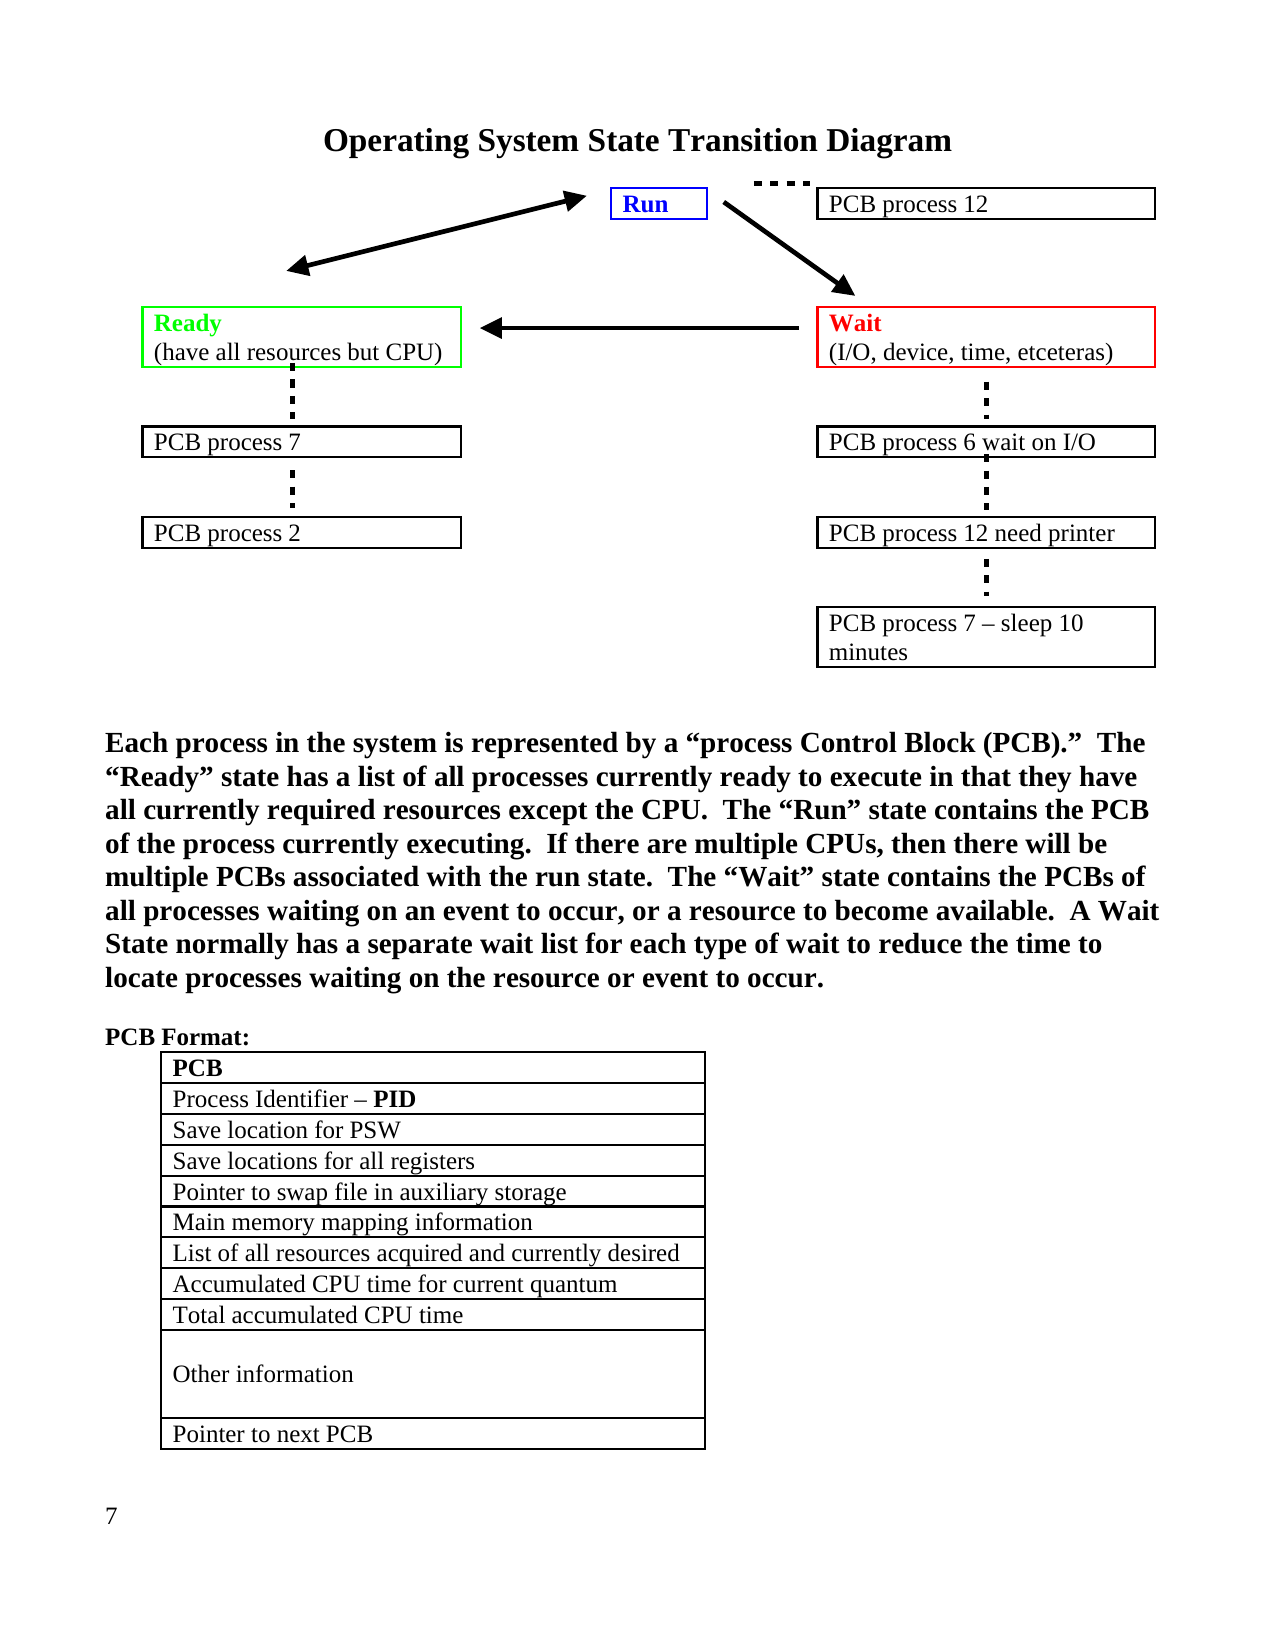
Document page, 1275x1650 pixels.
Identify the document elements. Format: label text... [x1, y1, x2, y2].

table_cell [1156, 516, 1181, 547]
table_cell [1155, 666, 1181, 697]
table_cell [706, 1175, 909, 1205]
table_cell [143, 666, 461, 697]
table_cell [707, 249, 817, 277]
table_cell [708, 187, 816, 218]
table_cell [462, 516, 611, 547]
table_cell [707, 666, 817, 697]
table_cell [1156, 606, 1181, 666]
table_cell [461, 397, 611, 425]
table_cell [461, 666, 611, 697]
table_cell [461, 278, 611, 306]
table_cell [707, 397, 817, 425]
table_header [1155, 158, 1181, 187]
table_cell [1155, 547, 1181, 577]
table_cell [1155, 397, 1181, 425]
table_cell [611, 425, 707, 456]
table_cell [611, 456, 707, 487]
table_cell [707, 218, 784, 249]
table_cell [707, 306, 816, 366]
table_cell [611, 606, 707, 666]
table_cell [143, 487, 461, 516]
table_cell [818, 368, 1155, 397]
table_cell Total accumulated CPU time [162, 1300, 704, 1329]
table_cell [94, 187, 142, 218]
table_cell [461, 218, 611, 249]
table_cell [461, 249, 611, 277]
table_cell [94, 606, 142, 666]
table_cell [706, 1329, 909, 1417]
table_cell Pointer to next PCB [162, 1419, 704, 1448]
text Each process in the system is represented by a “process Control Block (PCB).” The “Ready” state has a list of all processes currently ready to execute in that they have all currently required resources except the CPU. The “Run” state contains the PCB of the process currently executing. If there are multiple CPUs, then there will be multiple PCBs associated with the run state. The “Wait” state contains the PCBs of all processes waiting on an event to occur, or a resource to become available. A Wait State normally has a separate wait list for each type of wait to reduce the time to locate processes waiting on the resource or event to occur. [105, 725, 1170, 994]
table_header [818, 158, 1155, 187]
table_cell Main memory mapping information [162, 1208, 704, 1236]
table_cell PCB process 7 [144, 428, 460, 456]
table_cell [706, 1236, 909, 1267]
table_cell [611, 666, 707, 697]
table_cell [1156, 425, 1181, 456]
table_cell [1155, 456, 1181, 487]
table_cell [611, 516, 707, 547]
table_cell [707, 425, 816, 456]
table_cell Run [612, 189, 706, 218]
table_cell [143, 249, 360, 277]
table_cell [1155, 578, 1181, 606]
table_cell [462, 425, 611, 456]
table_cell [462, 306, 611, 366]
table_cell [461, 547, 611, 577]
table_cell [1155, 218, 1181, 249]
table_cell [611, 306, 707, 326]
table_cell [461, 366, 611, 397]
table_cell Other information [162, 1331, 704, 1417]
table_cell [94, 516, 141, 547]
table_cell [94, 1267, 160, 1298]
table_header [461, 158, 611, 187]
table_cell PCB process 2 [144, 518, 460, 547]
table_cell [461, 218, 484, 224]
table_cell [706, 1113, 909, 1144]
table_cell [94, 1417, 160, 1448]
table_cell [1155, 278, 1181, 306]
table_cell [706, 1144, 909, 1174]
table_cell [818, 220, 1155, 249]
table_cell [611, 278, 707, 306]
table_cell [461, 456, 611, 487]
table_cell [94, 1329, 160, 1417]
table_cell [706, 1205, 909, 1236]
table_cell PCB process 12 [819, 189, 1154, 218]
table_cell [94, 249, 142, 277]
table_cell [94, 1144, 160, 1174]
table_cell [94, 1175, 160, 1205]
table_cell [707, 547, 817, 577]
table_cell [707, 366, 817, 397]
table_cell [818, 249, 1155, 277]
table_cell [94, 366, 142, 397]
table_cell [461, 487, 611, 516]
table_cell [706, 1267, 909, 1298]
table_cell [94, 1205, 160, 1236]
table_cell [94, 666, 142, 697]
table_cell [1156, 187, 1181, 218]
table_cell [611, 487, 707, 516]
table_cell [143, 368, 461, 397]
table_cell [707, 606, 816, 666]
table_cell [94, 547, 142, 577]
table_cell [143, 606, 461, 666]
table_cell [611, 547, 707, 577]
table_cell [143, 458, 461, 487]
table_cell Process Identifier – PID [162, 1084, 704, 1113]
table_cell Accumulated CPU time for current quantum [162, 1269, 704, 1298]
table_cell [1155, 487, 1181, 516]
table_cell [707, 487, 817, 516]
table_header [707, 158, 817, 187]
table_cell [94, 487, 142, 516]
table_cell [94, 1113, 160, 1144]
table_cell [461, 606, 611, 666]
table_header PCB [162, 1053, 704, 1082]
table_cell [818, 458, 1155, 487]
table_cell [94, 1298, 160, 1329]
table_cell [796, 249, 817, 264]
table_cell [309, 249, 461, 277]
table_cell [143, 218, 461, 249]
table_cell [143, 578, 461, 606]
table_cell [143, 549, 461, 577]
table_cell [611, 249, 707, 277]
table_header [706, 1051, 909, 1082]
table_cell [94, 397, 142, 425]
table_cell [818, 278, 1155, 306]
table_cell [706, 1298, 909, 1329]
table_cell [94, 425, 141, 456]
table_cell [94, 1236, 160, 1267]
table_cell [1155, 366, 1181, 397]
table_cell [611, 220, 707, 249]
table_cell [611, 397, 707, 425]
table_cell [94, 278, 142, 306]
table_cell [818, 549, 1155, 577]
table_cell [707, 516, 816, 547]
text PCB Format: [105, 1022, 1170, 1051]
table_cell [143, 187, 461, 218]
table_cell [143, 397, 461, 425]
table_cell [461, 578, 611, 606]
table_cell [818, 487, 1155, 516]
table_cell [94, 306, 141, 366]
table_cell [94, 456, 142, 487]
table_cell [707, 456, 817, 487]
table_cell [818, 668, 1155, 697]
table_cell List of all resources acquired and currently desired [162, 1238, 704, 1267]
table_cell [1155, 249, 1181, 277]
table_cell [611, 366, 707, 397]
table_header [94, 158, 142, 187]
table_cell PCB process 12 need printer [819, 518, 1154, 547]
table_cell [752, 218, 817, 249]
table_cell [94, 578, 142, 606]
table_cell [611, 330, 707, 366]
table_header [611, 158, 707, 187]
table_header [143, 158, 461, 187]
table_cell [818, 578, 1155, 606]
table_cell Pointer to swap file in auxiliary storage [162, 1177, 704, 1205]
table_cell Ready (have all resources but CPU) [144, 308, 460, 366]
table_cell Save locations for all registers [162, 1146, 704, 1174]
table_cell Save location for PSW [162, 1115, 704, 1144]
table_cell [818, 397, 1155, 425]
table_cell [707, 578, 817, 606]
table_cell [94, 218, 142, 249]
table_cell [611, 578, 707, 606]
table_cell [1156, 306, 1181, 366]
table_cell PCB process 6 wait on I/O [819, 428, 1154, 456]
table_header [94, 1051, 160, 1082]
table_cell Wait (I/O, device, time, etceteras) [819, 308, 1154, 366]
table_cell PCB process 7 – sleep 10 minutes [819, 608, 1154, 666]
table_cell [706, 1082, 909, 1113]
table_cell [706, 1417, 909, 1448]
table_cell [461, 187, 610, 218]
table_cell [143, 278, 461, 306]
text Operating System State Transition Diagram [105, 120, 1170, 158]
table_cell [94, 1082, 160, 1113]
table_cell [707, 278, 817, 306]
table_cell [388, 230, 461, 249]
